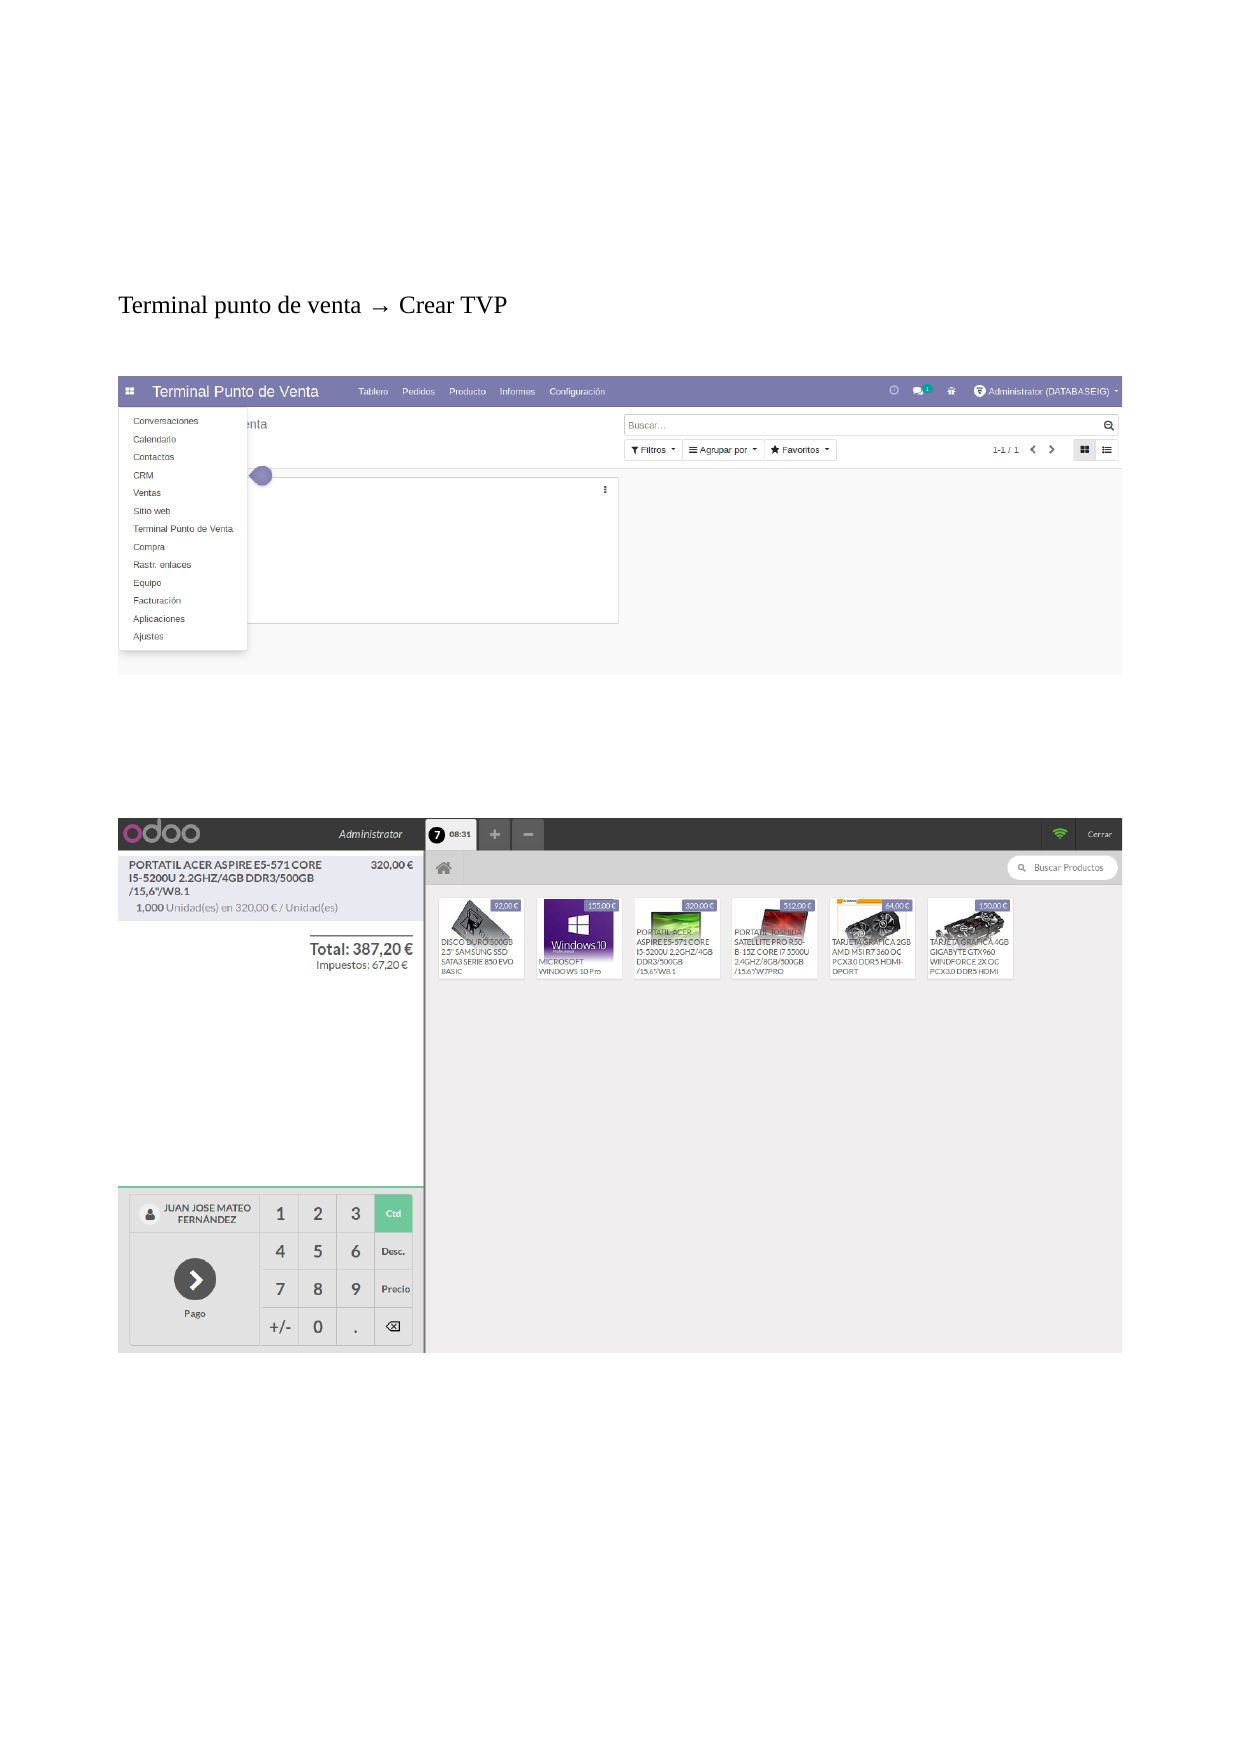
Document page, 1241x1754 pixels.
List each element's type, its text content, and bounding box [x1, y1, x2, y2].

text Terminal punto de venta → Crear TVP [118, 291, 1122, 319]
picture [118, 818, 1123, 1353]
picture [118, 376, 1123, 675]
